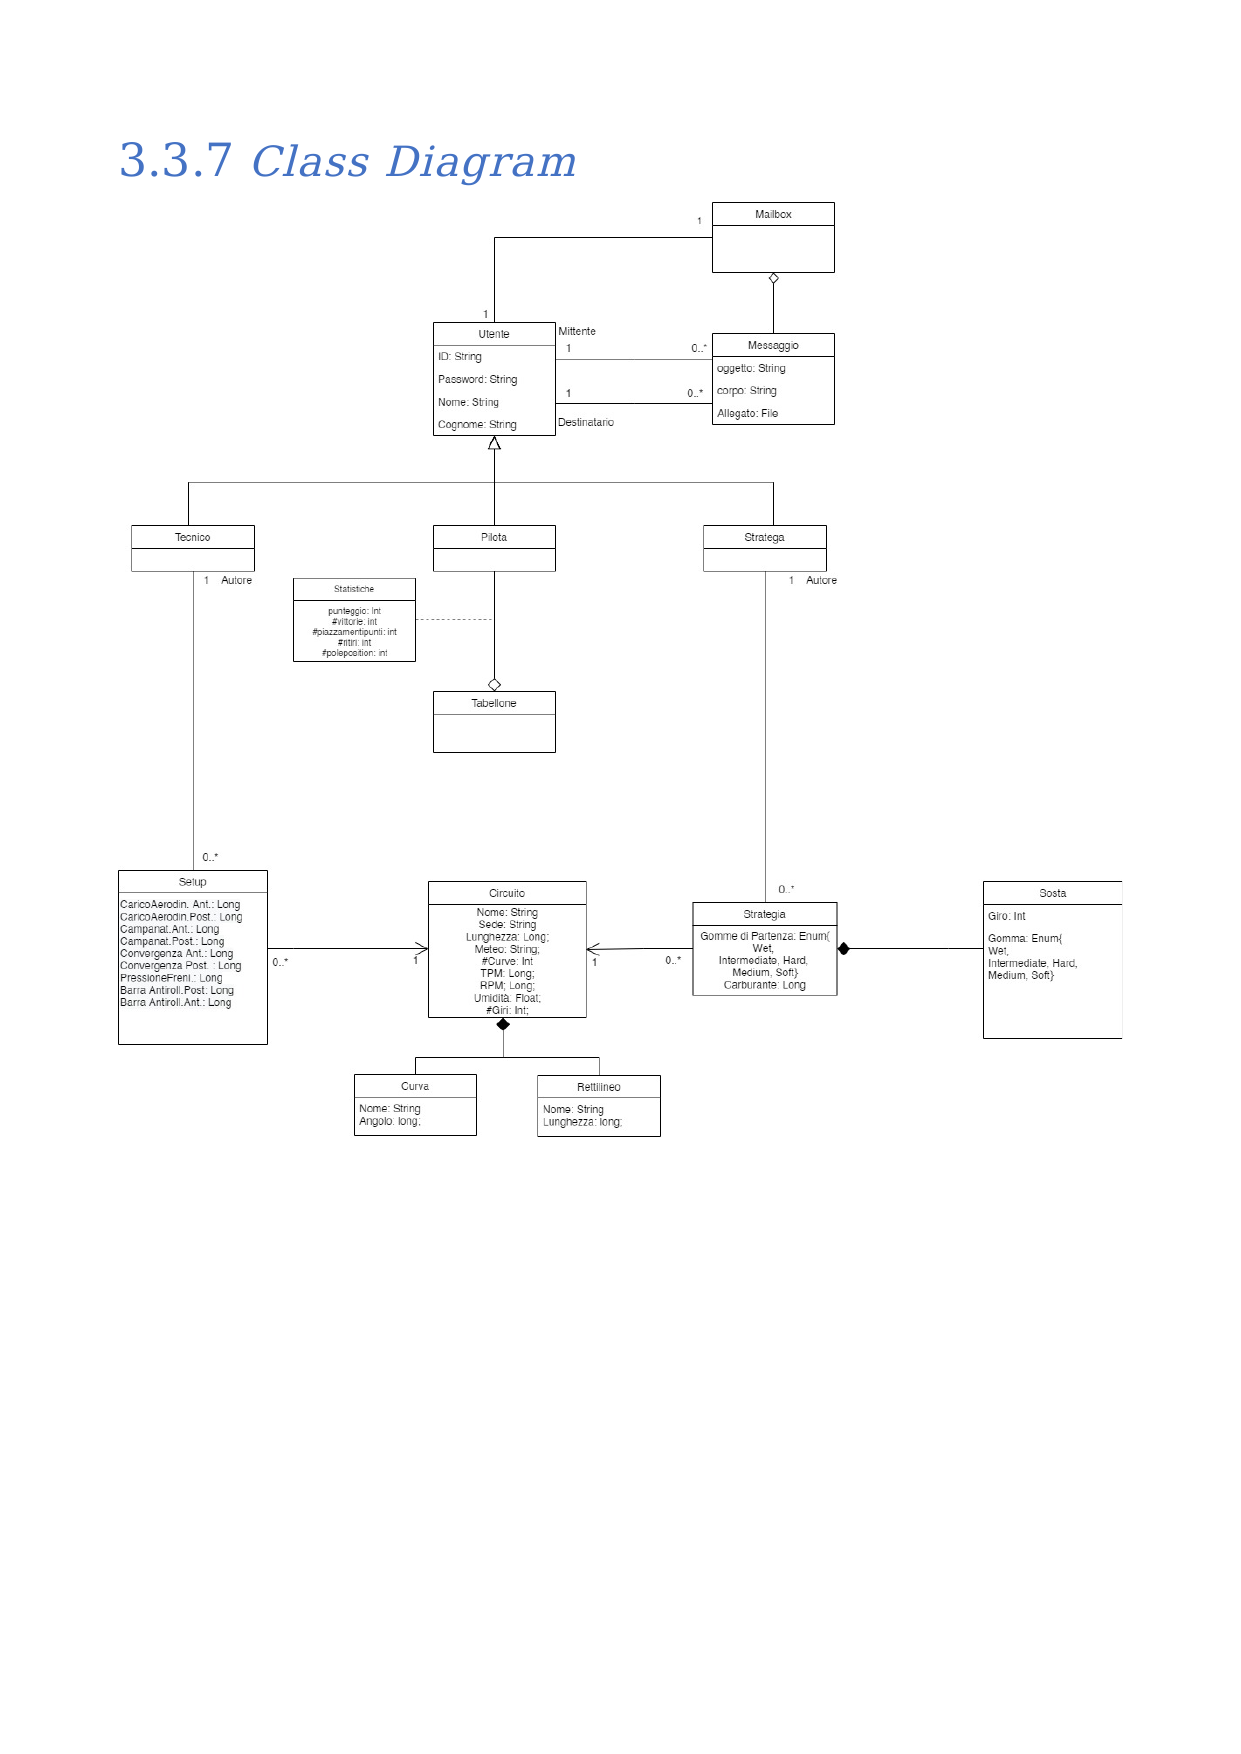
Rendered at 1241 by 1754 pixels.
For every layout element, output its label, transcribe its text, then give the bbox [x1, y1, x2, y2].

picture [118, 202, 1123, 1139]
subtitle 3.3.7 Class Diagram [118, 131, 1122, 186]
